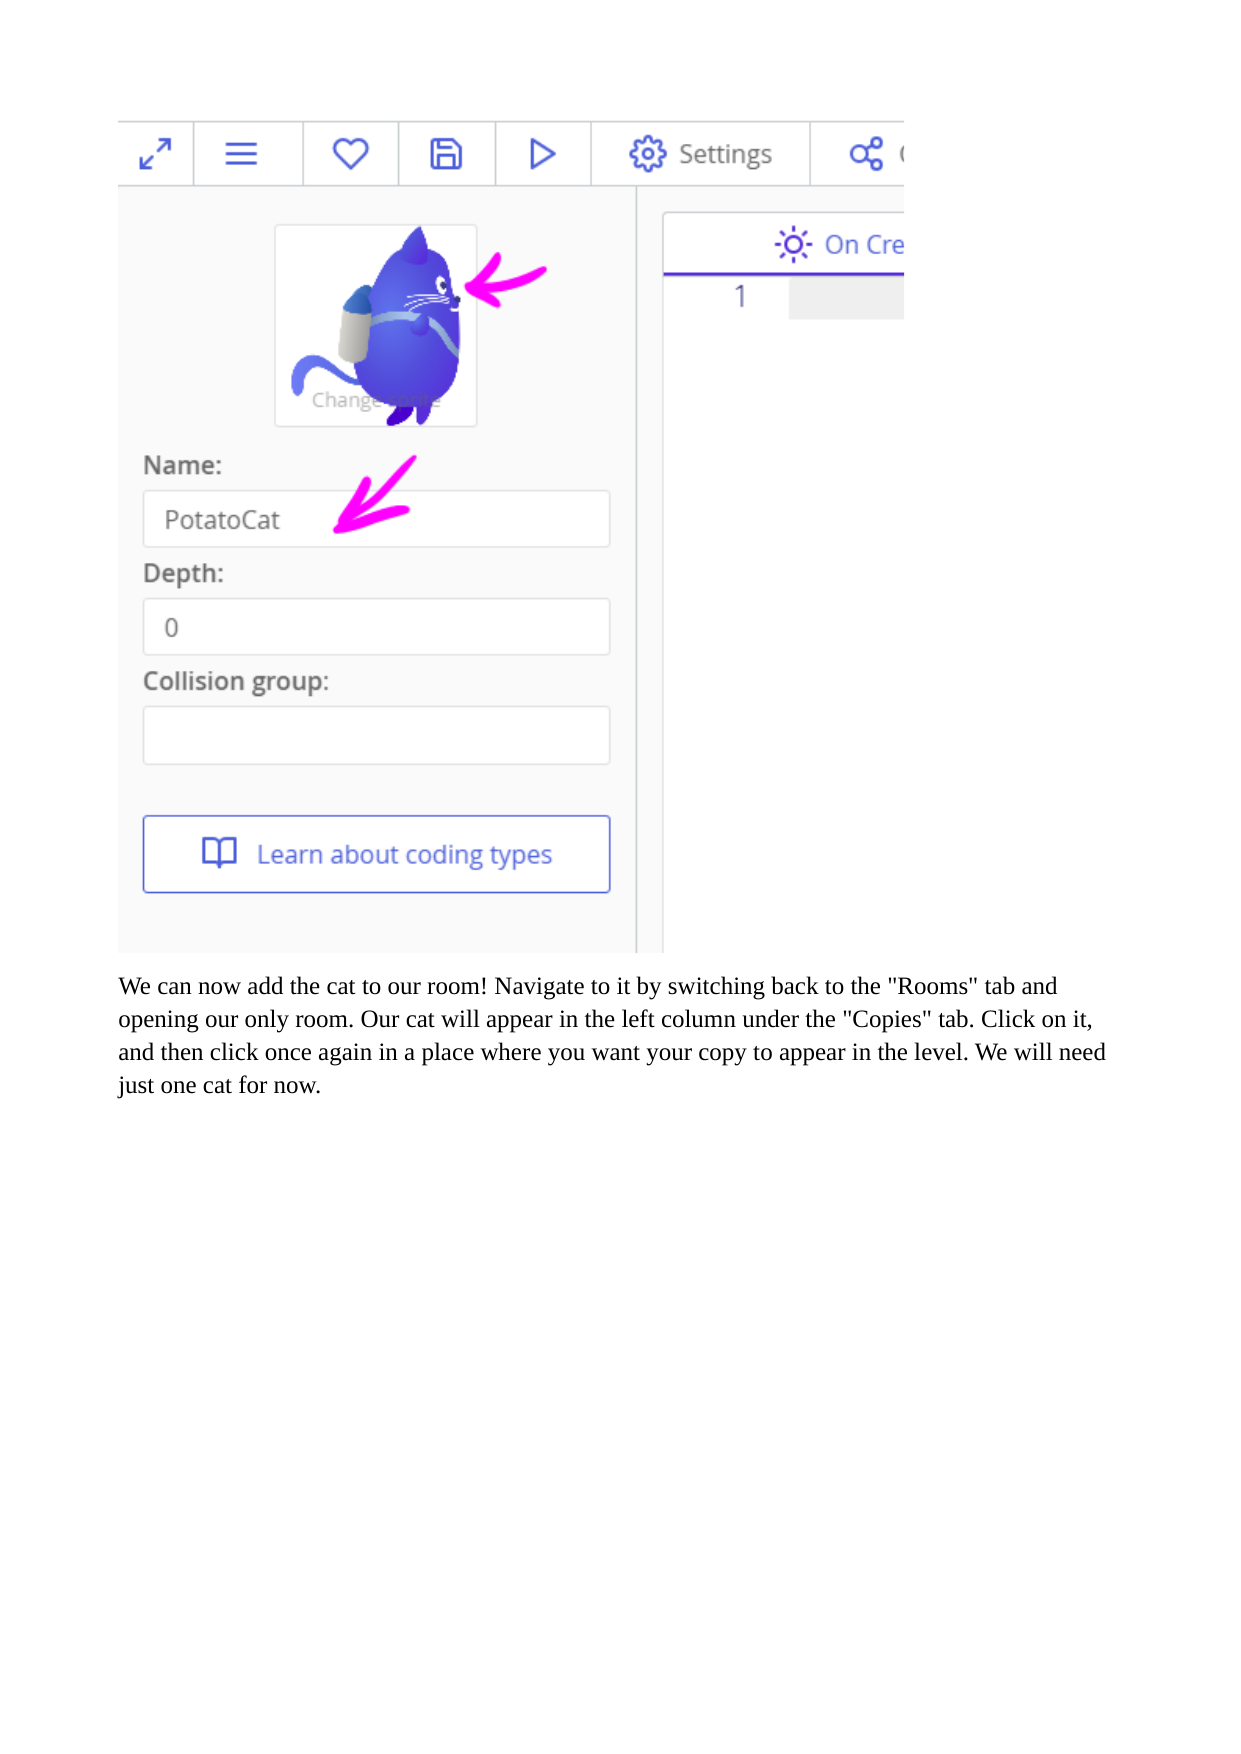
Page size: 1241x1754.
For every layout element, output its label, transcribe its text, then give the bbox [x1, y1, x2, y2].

text We can now add the cat to our room! Navigate to it by switching back to the "Rooms" tab and opening our only room. Our cat will appear in the left column under the "Copies" tab. Click on it, and then click once again in a place where you want your copy to appear in the level. We will need just one cat for now. [118, 971, 1122, 1099]
picture [118, 118, 905, 953]
